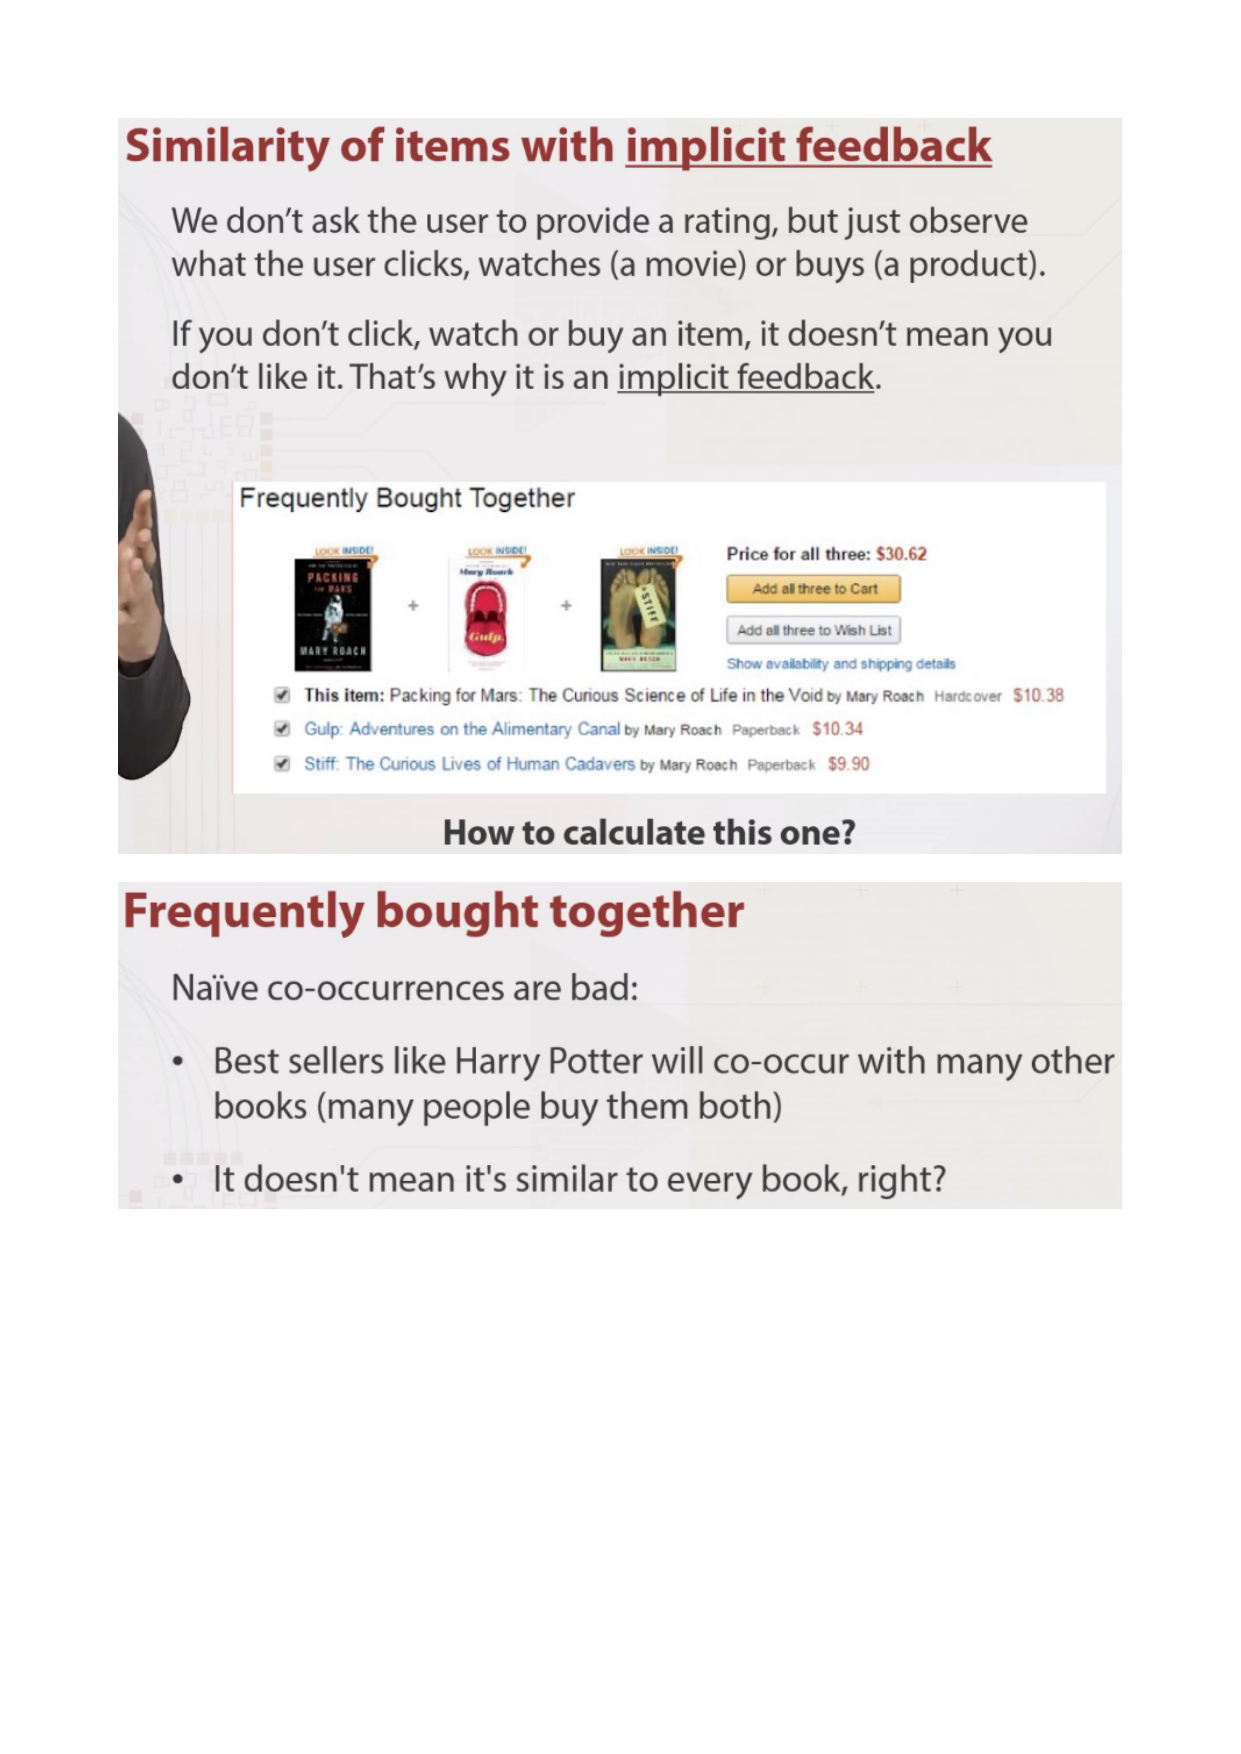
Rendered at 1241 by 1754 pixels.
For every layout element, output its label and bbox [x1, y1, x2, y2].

picture [118, 882, 1123, 1209]
picture [118, 118, 1123, 854]
